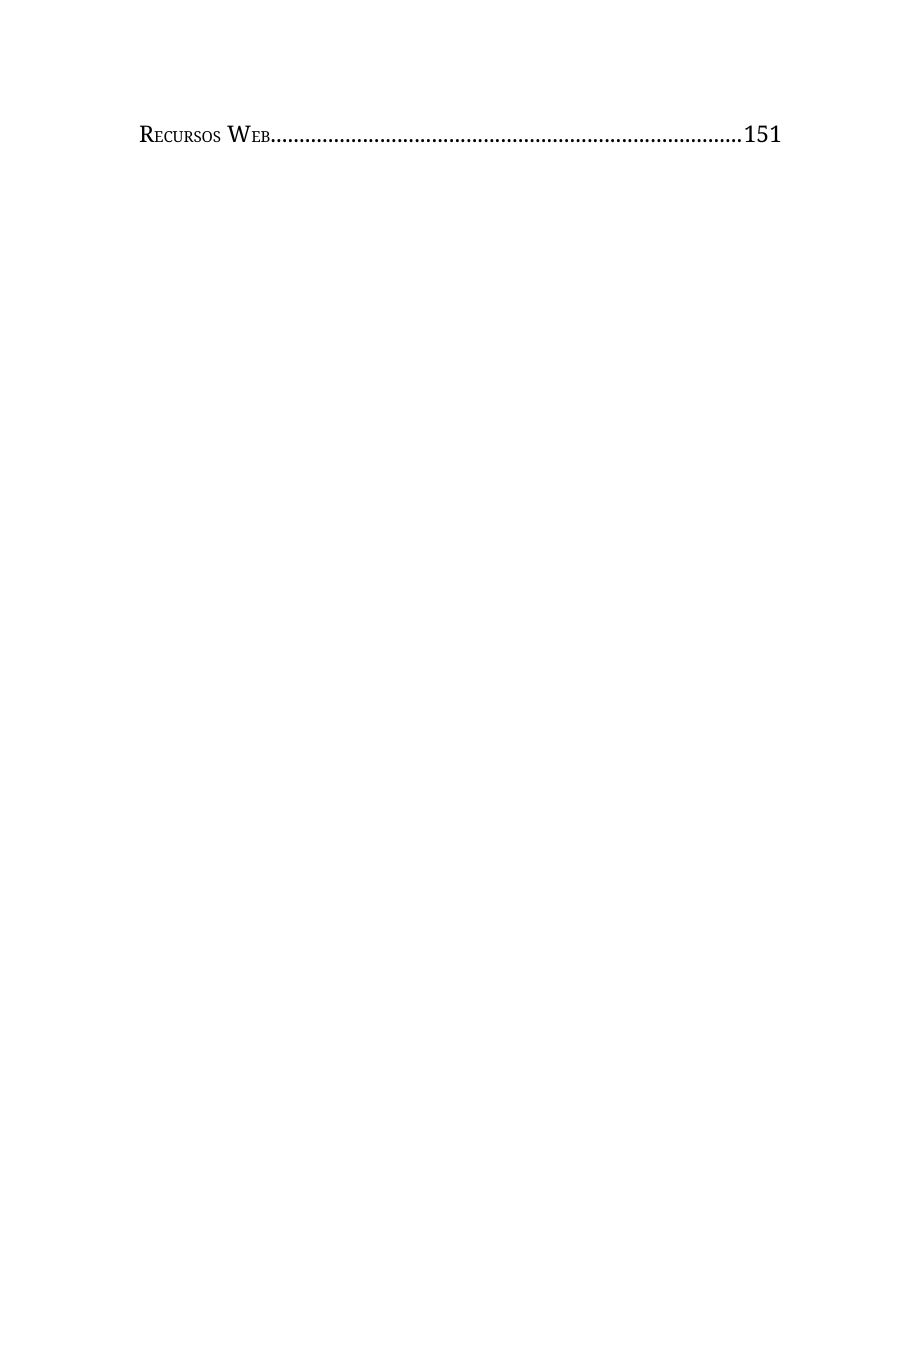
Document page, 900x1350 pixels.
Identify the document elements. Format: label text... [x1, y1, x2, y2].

text Recursos Web 151 [139, 118, 782, 149]
